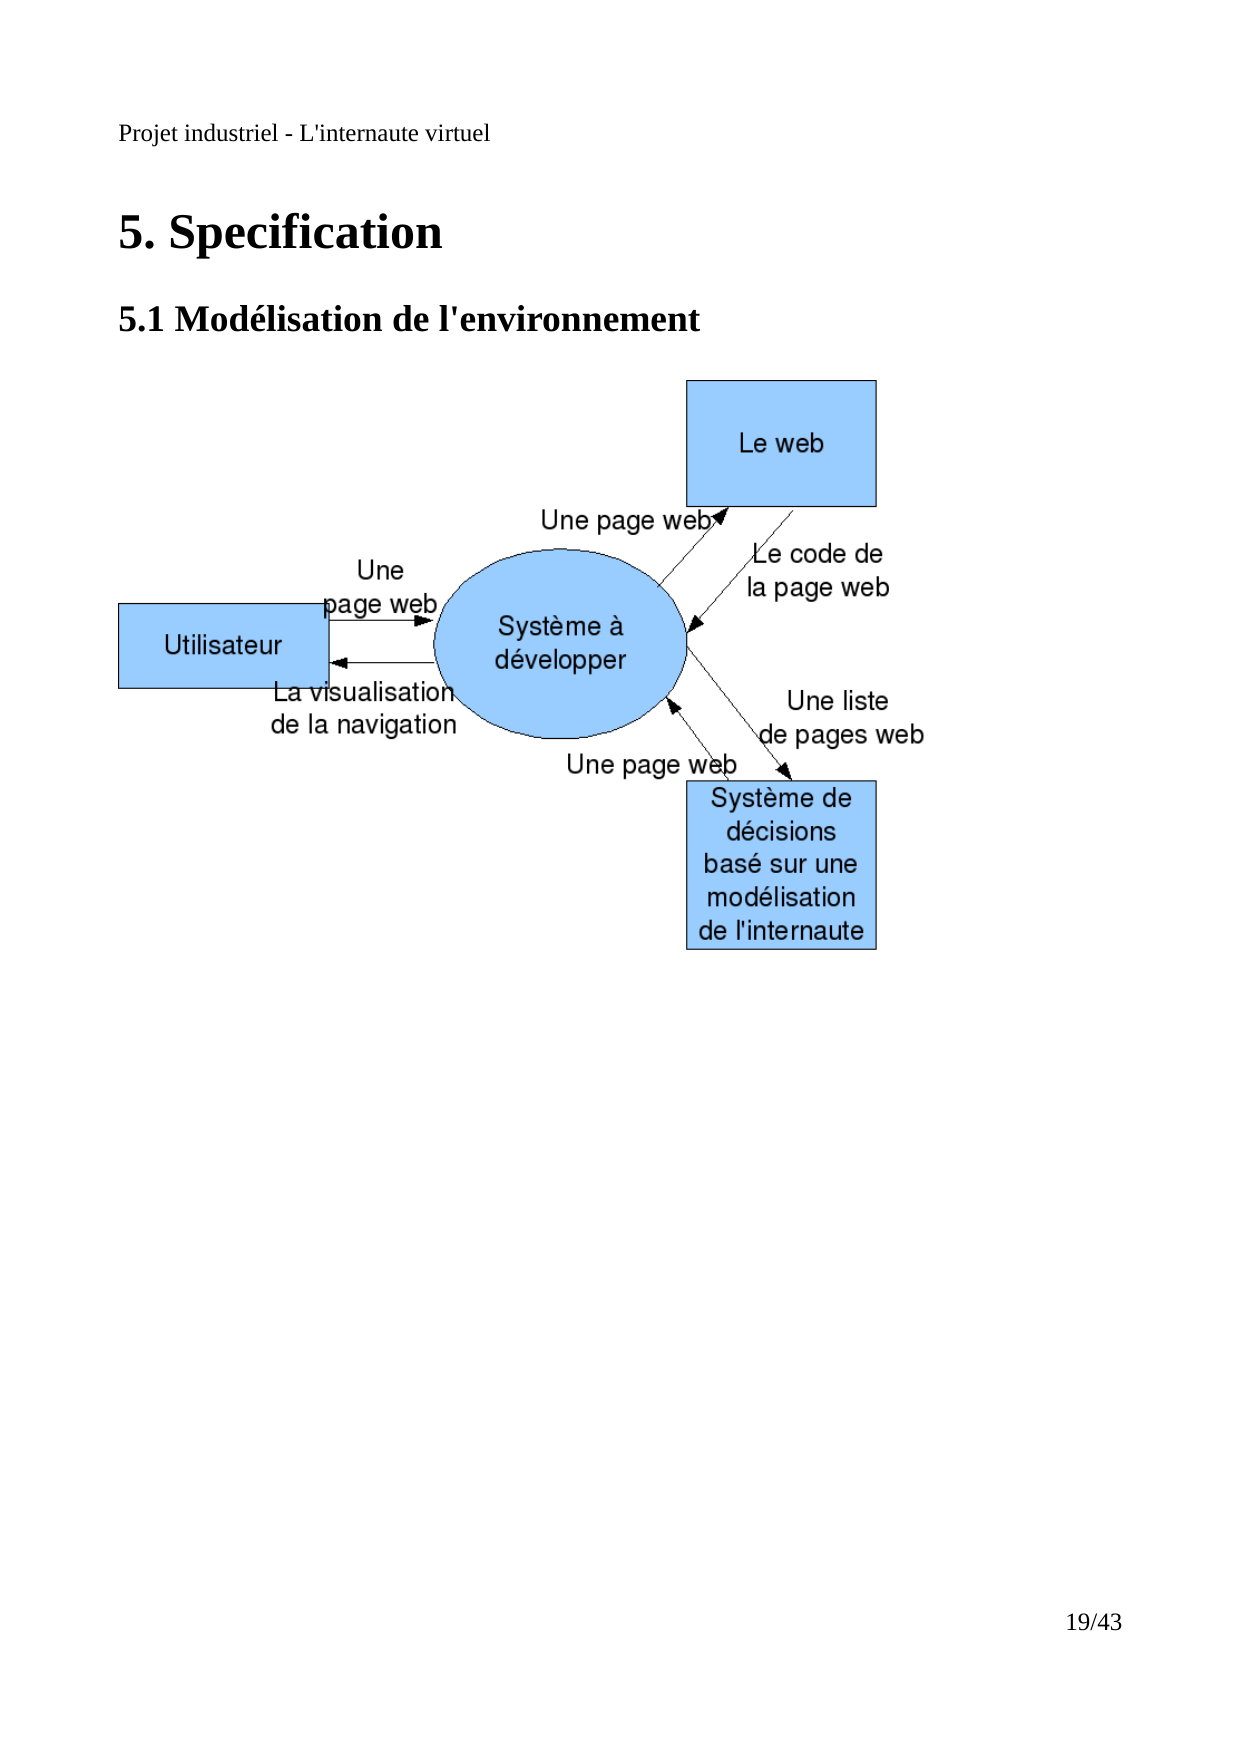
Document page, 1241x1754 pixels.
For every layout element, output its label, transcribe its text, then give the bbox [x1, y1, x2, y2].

subtitle 5.1 Modélisation de l'environnement [118, 296, 1122, 339]
subtitle 5. Specification [118, 201, 1122, 259]
picture [118, 380, 938, 951]
